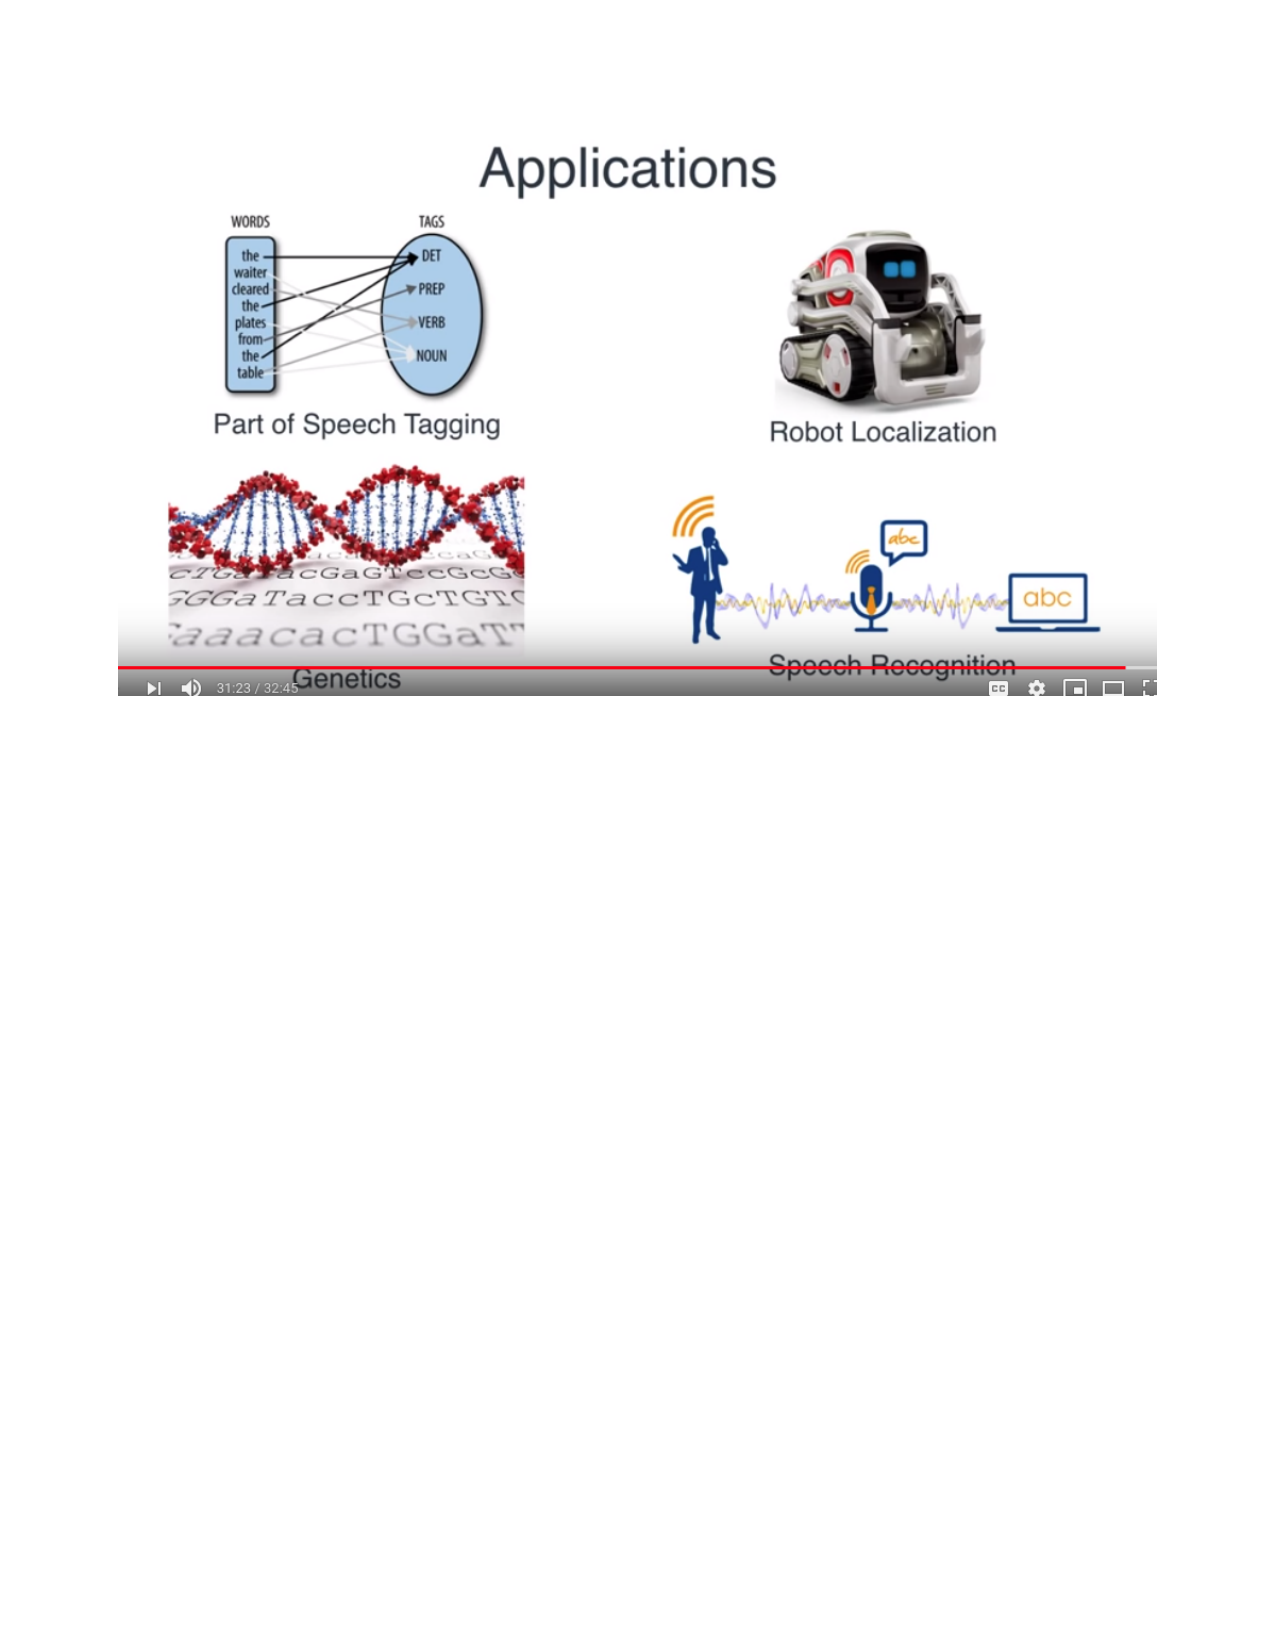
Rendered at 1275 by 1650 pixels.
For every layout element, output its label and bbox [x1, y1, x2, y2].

picture [118, 118, 1157, 696]
